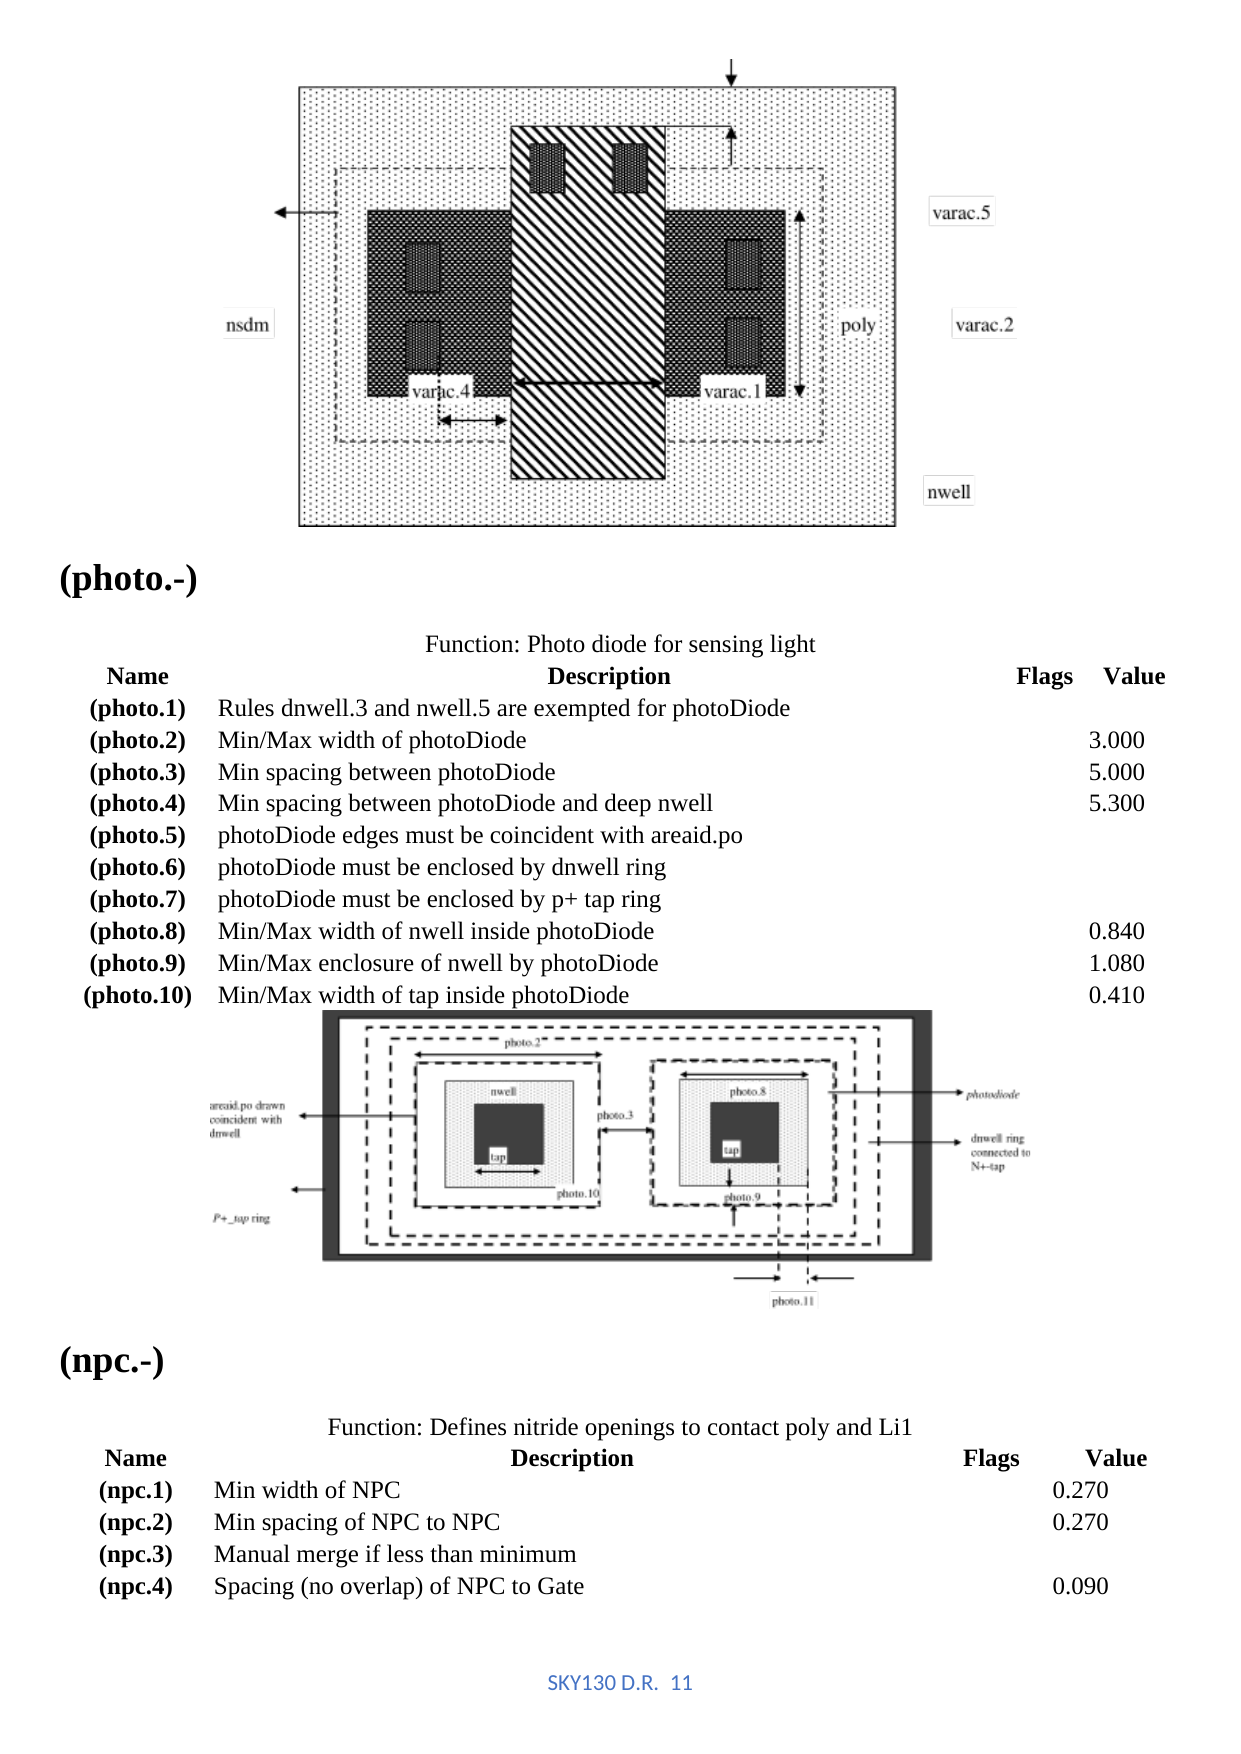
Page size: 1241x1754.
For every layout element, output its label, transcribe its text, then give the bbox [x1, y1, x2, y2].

table_cell [1002, 851, 1087, 883]
table_cell [1002, 883, 1087, 914]
table_cell Description [216, 660, 1002, 691]
table_cell (photo.6) [59, 851, 216, 883]
table_cell (npc.1) [59, 1474, 212, 1506]
table_cell [932, 1538, 1051, 1569]
picture [223, 59, 1017, 527]
table_cell Min spacing of NPC to NPC [212, 1506, 932, 1537]
table_cell (npc.3) [59, 1538, 212, 1569]
table_cell [1002, 978, 1087, 1010]
table_cell [1051, 1538, 1181, 1569]
table_cell photoDiode must be enclosed by dnwell ring [216, 851, 1002, 883]
table_cell 3.000 [1087, 723, 1181, 755]
table_cell [1002, 946, 1087, 978]
table_cell [1087, 691, 1181, 723]
table_cell 0.840 [1087, 915, 1181, 946]
table_cell (npc.4) [59, 1569, 212, 1601]
table_cell (photo.3) [59, 755, 216, 787]
table_cell Min spacing between photoDiode [216, 755, 1002, 787]
table_cell [1002, 819, 1087, 851]
table_cell Description [212, 1442, 932, 1474]
table_cell Flags [1002, 660, 1087, 691]
table_cell Name [59, 1442, 212, 1474]
table_cell (photo.1) [59, 691, 216, 723]
table_cell (photo.2) [59, 723, 216, 755]
table_cell Min/Max enclosure of nwell by photoDiode [216, 946, 1002, 978]
table_cell (photo.4) [59, 787, 216, 819]
table_cell [1087, 819, 1181, 851]
table_cell [932, 1506, 1051, 1537]
table_cell [932, 1474, 1051, 1506]
table_cell (npc.2) [59, 1506, 212, 1537]
table_cell Value [1087, 660, 1181, 691]
table_cell Value [1051, 1442, 1181, 1474]
subtitle (npc.-) [59, 1338, 1181, 1381]
table_cell Spacing (no overlap) of NPC to Gate [212, 1569, 932, 1601]
table_cell (photo.8) [59, 915, 216, 946]
table_cell Min/Max width of photoDiode [216, 723, 1002, 755]
table_header Function: Photo diode for sensing light [59, 628, 1181, 659]
table_cell [1002, 691, 1087, 723]
table_cell [1087, 851, 1181, 883]
table_cell [1002, 755, 1087, 787]
table_cell Min/Max width of nwell inside photoDiode [216, 915, 1002, 946]
table_cell 0.270 [1051, 1506, 1181, 1537]
table_cell Min width of NPC [212, 1474, 932, 1506]
table_cell 0.090 [1051, 1569, 1181, 1601]
table_cell Name [59, 660, 216, 691]
table_cell [1002, 915, 1087, 946]
table_cell Rules dnwell.3 and nwell.5 are exempted for photoDiode [216, 691, 1002, 723]
table_cell photoDiode edges must be coincident with areaid.po [216, 819, 1002, 851]
table_cell Min spacing between photoDiode and deep nwell [216, 787, 1002, 819]
table_cell 0.410 [1087, 978, 1181, 1010]
table_header Function: Defines nitride openings to contact poly and Li1 [59, 1410, 1181, 1442]
table_cell Manual merge if less than minimum [212, 1538, 932, 1569]
table_cell [1002, 787, 1087, 819]
table_cell Flags [932, 1442, 1051, 1474]
table_cell [932, 1569, 1051, 1601]
table_cell 5.000 [1087, 755, 1181, 787]
picture [210, 1010, 1031, 1309]
table_cell 5.300 [1087, 787, 1181, 819]
table_cell 1.080 [1087, 946, 1181, 978]
table_cell (photo.9) [59, 946, 216, 978]
table_cell Min/Max width of tap inside photoDiode [216, 978, 1002, 1010]
table_cell photoDiode must be enclosed by p+ tap ring [216, 883, 1002, 914]
table_cell [1002, 723, 1087, 755]
table_cell [1087, 883, 1181, 914]
table_cell (photo.10) [59, 978, 216, 1010]
table_cell 0.270 [1051, 1474, 1181, 1506]
subtitle (photo.-) [59, 555, 1181, 598]
table_cell (photo.5) [59, 819, 216, 851]
table_cell (photo.7) [59, 883, 216, 914]
